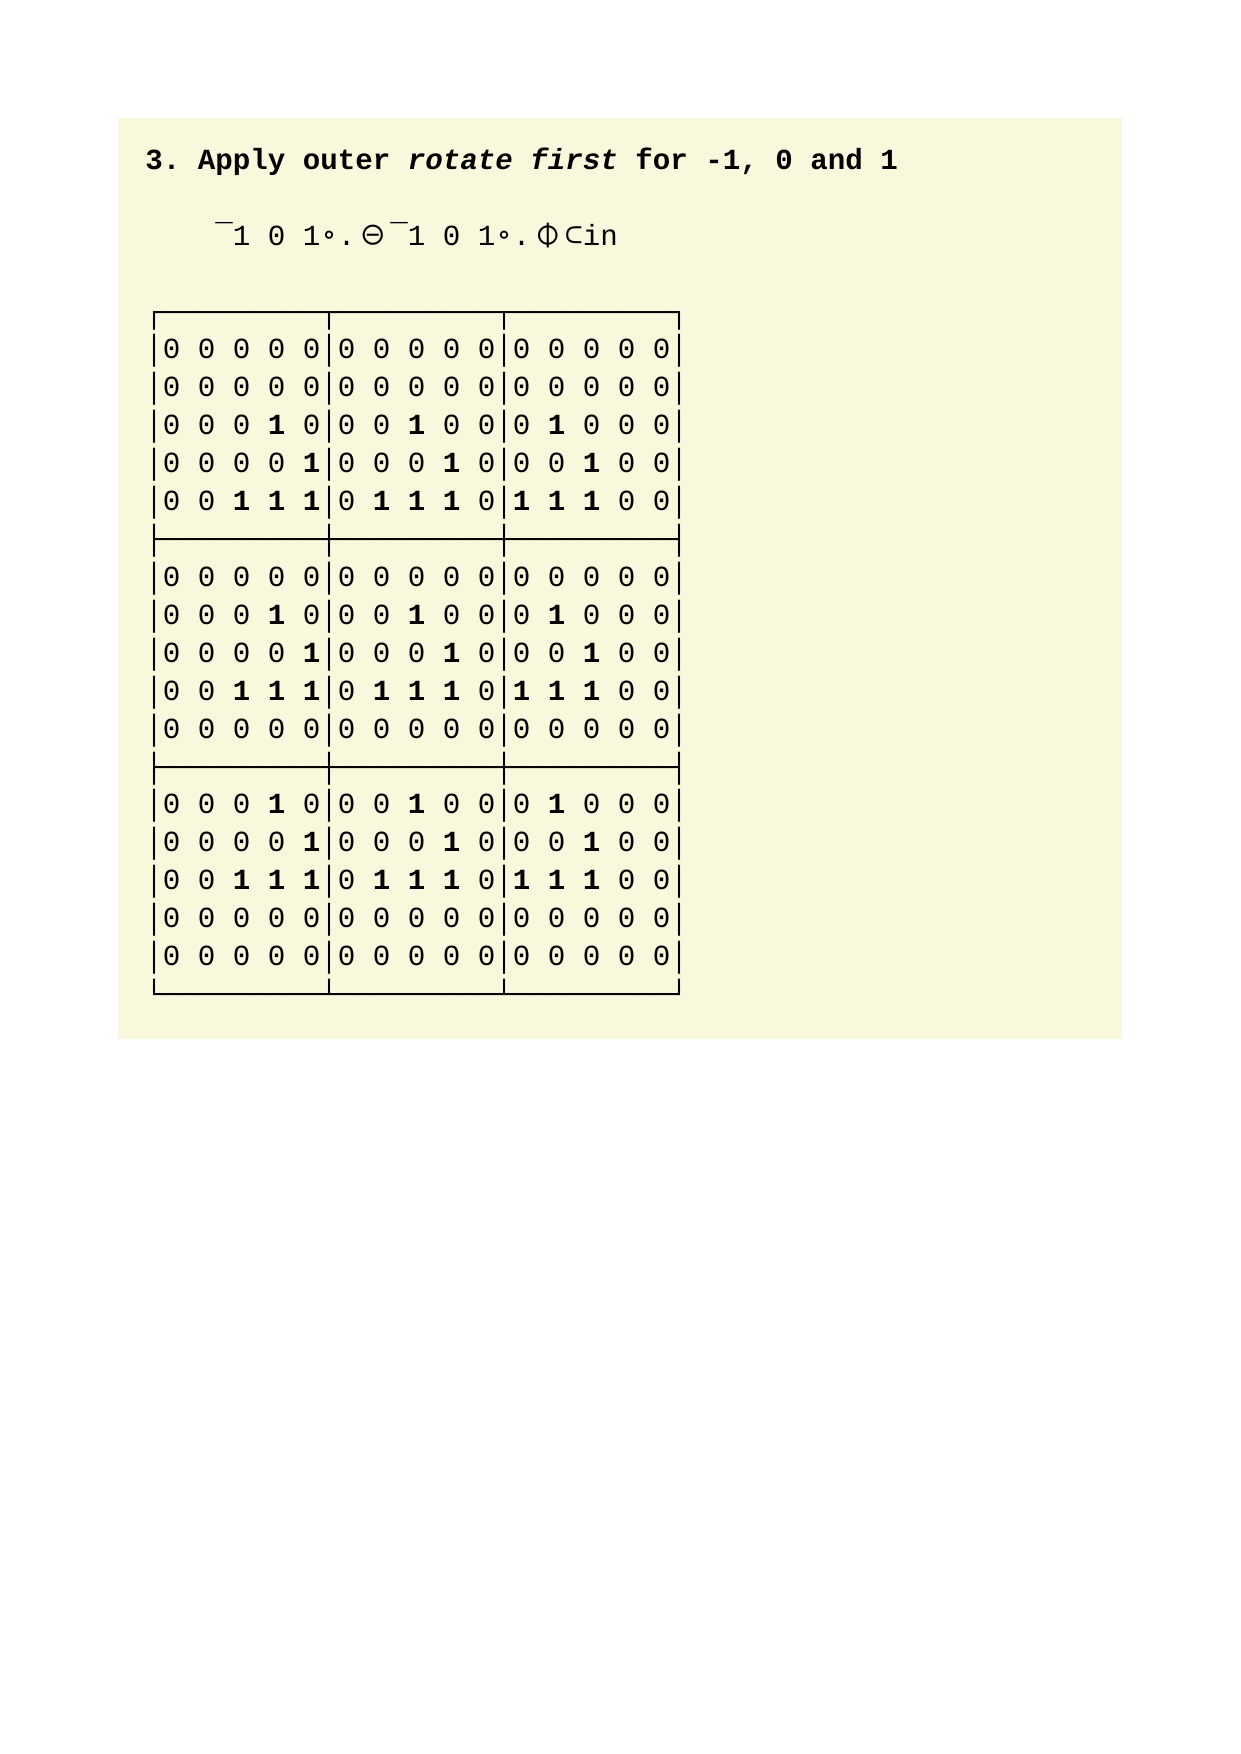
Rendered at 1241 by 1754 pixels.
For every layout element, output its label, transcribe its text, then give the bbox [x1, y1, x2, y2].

text ¯1 0 1∘.⊖¯1 0 1∘.⌽⊂in [118, 194, 1122, 232]
text │0 0 0 0 0│0 0 0 0 0│0 0 0 0 0│ [118, 687, 1122, 725]
text 3. Apply outer rotate first for -1, 0 and 1 [118, 118, 1122, 156]
text │0 0 0 1 0│0 0 1 0 0│0 1 0 0 0│ [118, 763, 1122, 801]
text │0 0 1 1 1│0 1 1 1 0│1 1 1 0 0│ [118, 459, 1122, 497]
text │0 0 0 0 0│0 0 0 0 0│0 0 0 0 0│ [118, 876, 1122, 914]
text ┌─────────┬─────────┬─────────┐ [118, 270, 1122, 308]
text │0 0 0 0 1│0 0 0 1 0│0 0 1 0 0│ [118, 421, 1122, 459]
text │0 0 0 0 0│0 0 0 0 0│0 0 0 0 0│ [118, 346, 1122, 383]
text │0 0 0 0 0│0 0 0 0 0│0 0 0 0 0│ [118, 308, 1122, 346]
text │0 0 1 1 1│0 1 1 1 0│1 1 1 0 0│ [118, 838, 1122, 876]
text └─────────┴─────────┴─────────┘ [118, 952, 1122, 1039]
text ├─────────┼─────────┼─────────┤ [118, 497, 1122, 535]
text │0 0 0 1 0│0 0 1 0 0│0 1 0 0 0│ [118, 383, 1122, 421]
text │0 0 0 0 1│0 0 0 1 0│0 0 1 0 0│ [118, 611, 1122, 649]
text ├─────────┼─────────┼─────────┤ [118, 725, 1122, 763]
text │0 0 1 1 1│0 1 1 1 0│1 1 1 0 0│ [118, 649, 1122, 687]
text │0 0 0 0 0│0 0 0 0 0│0 0 0 0 0│ [118, 535, 1122, 573]
text │0 0 0 1 0│0 0 1 0 0│0 1 0 0 0│ [118, 573, 1122, 611]
text │0 0 0 0 1│0 0 0 1 0│0 0 1 0 0│ [118, 801, 1122, 838]
text │0 0 0 0 0│0 0 0 0 0│0 0 0 0 0│ [118, 914, 1122, 952]
